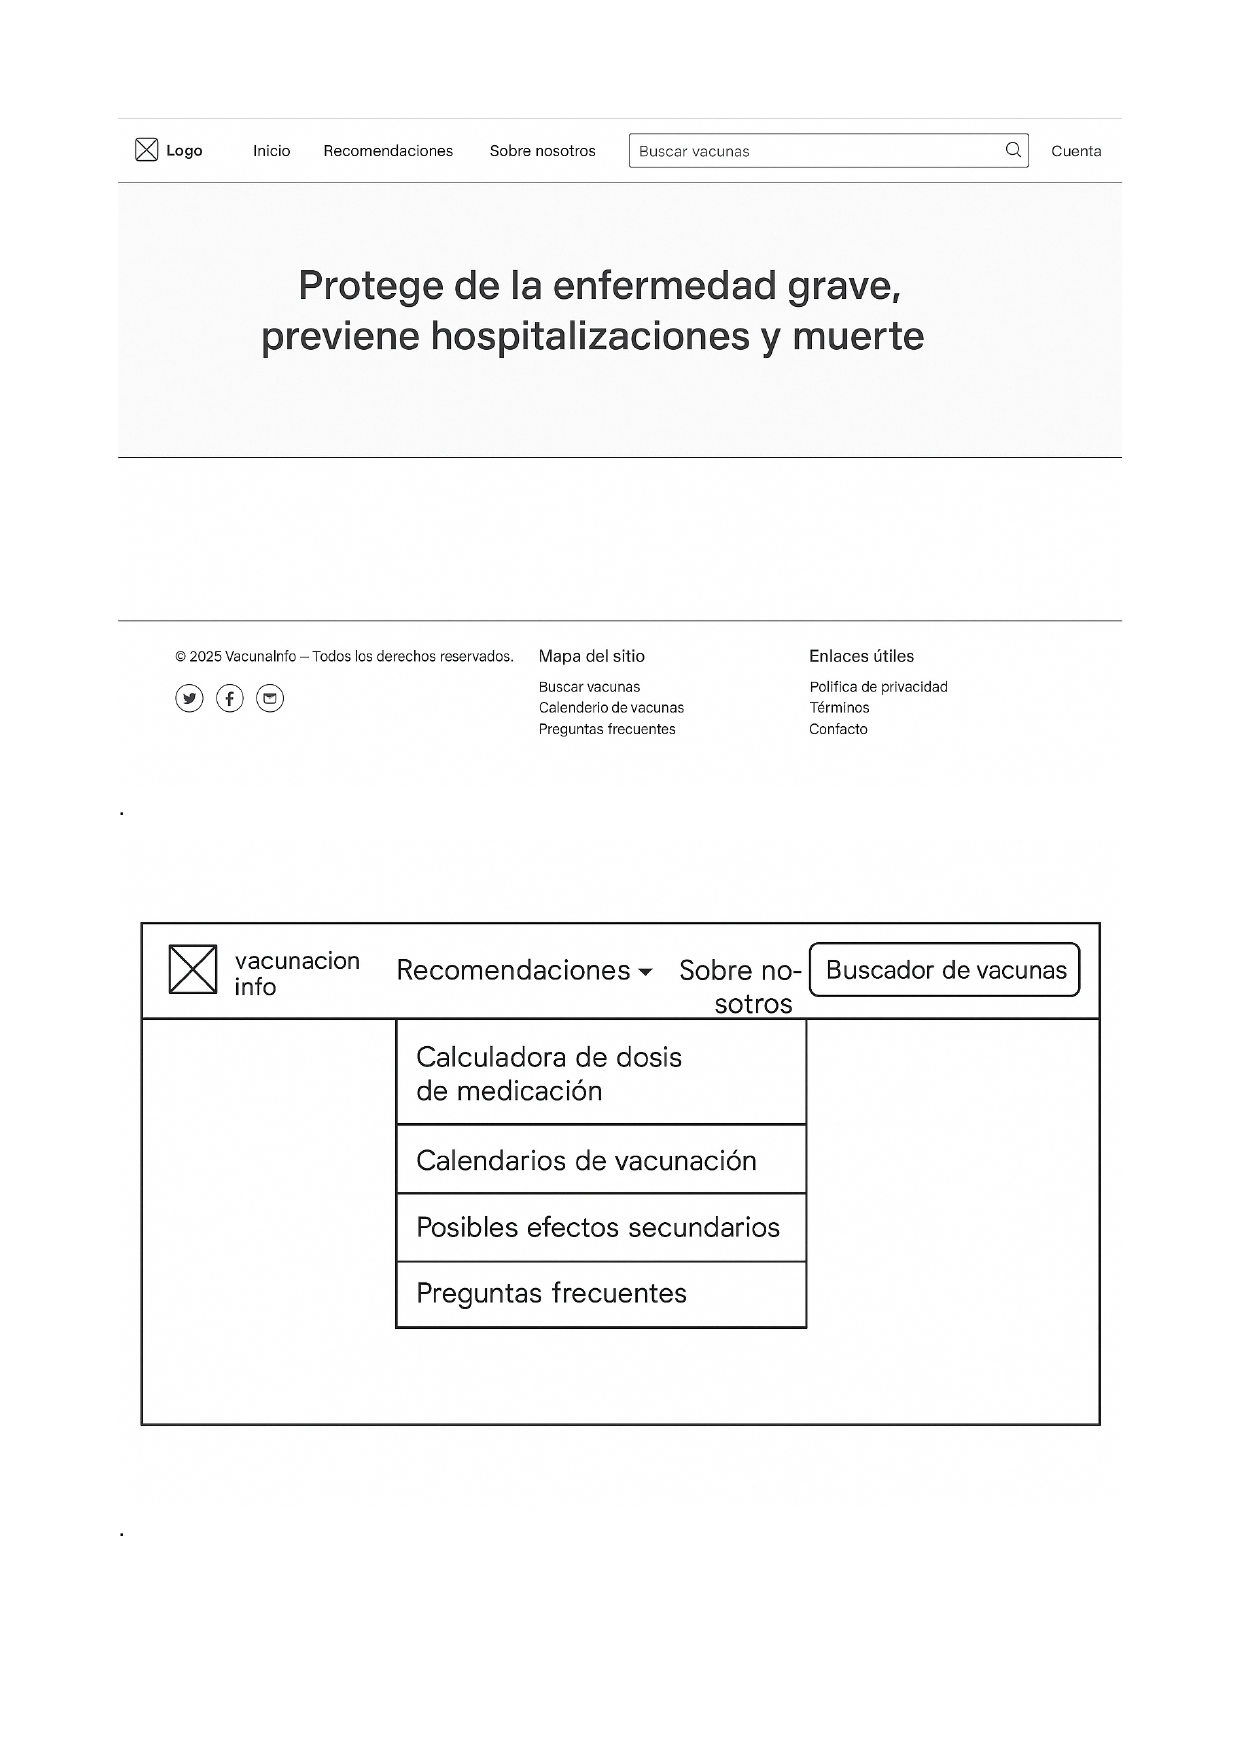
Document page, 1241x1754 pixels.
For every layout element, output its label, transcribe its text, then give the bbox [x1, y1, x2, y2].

text . [118, 788, 1122, 820]
picture [118, 118, 1123, 788]
picture [118, 839, 1123, 1509]
text . [118, 1509, 1122, 1542]
